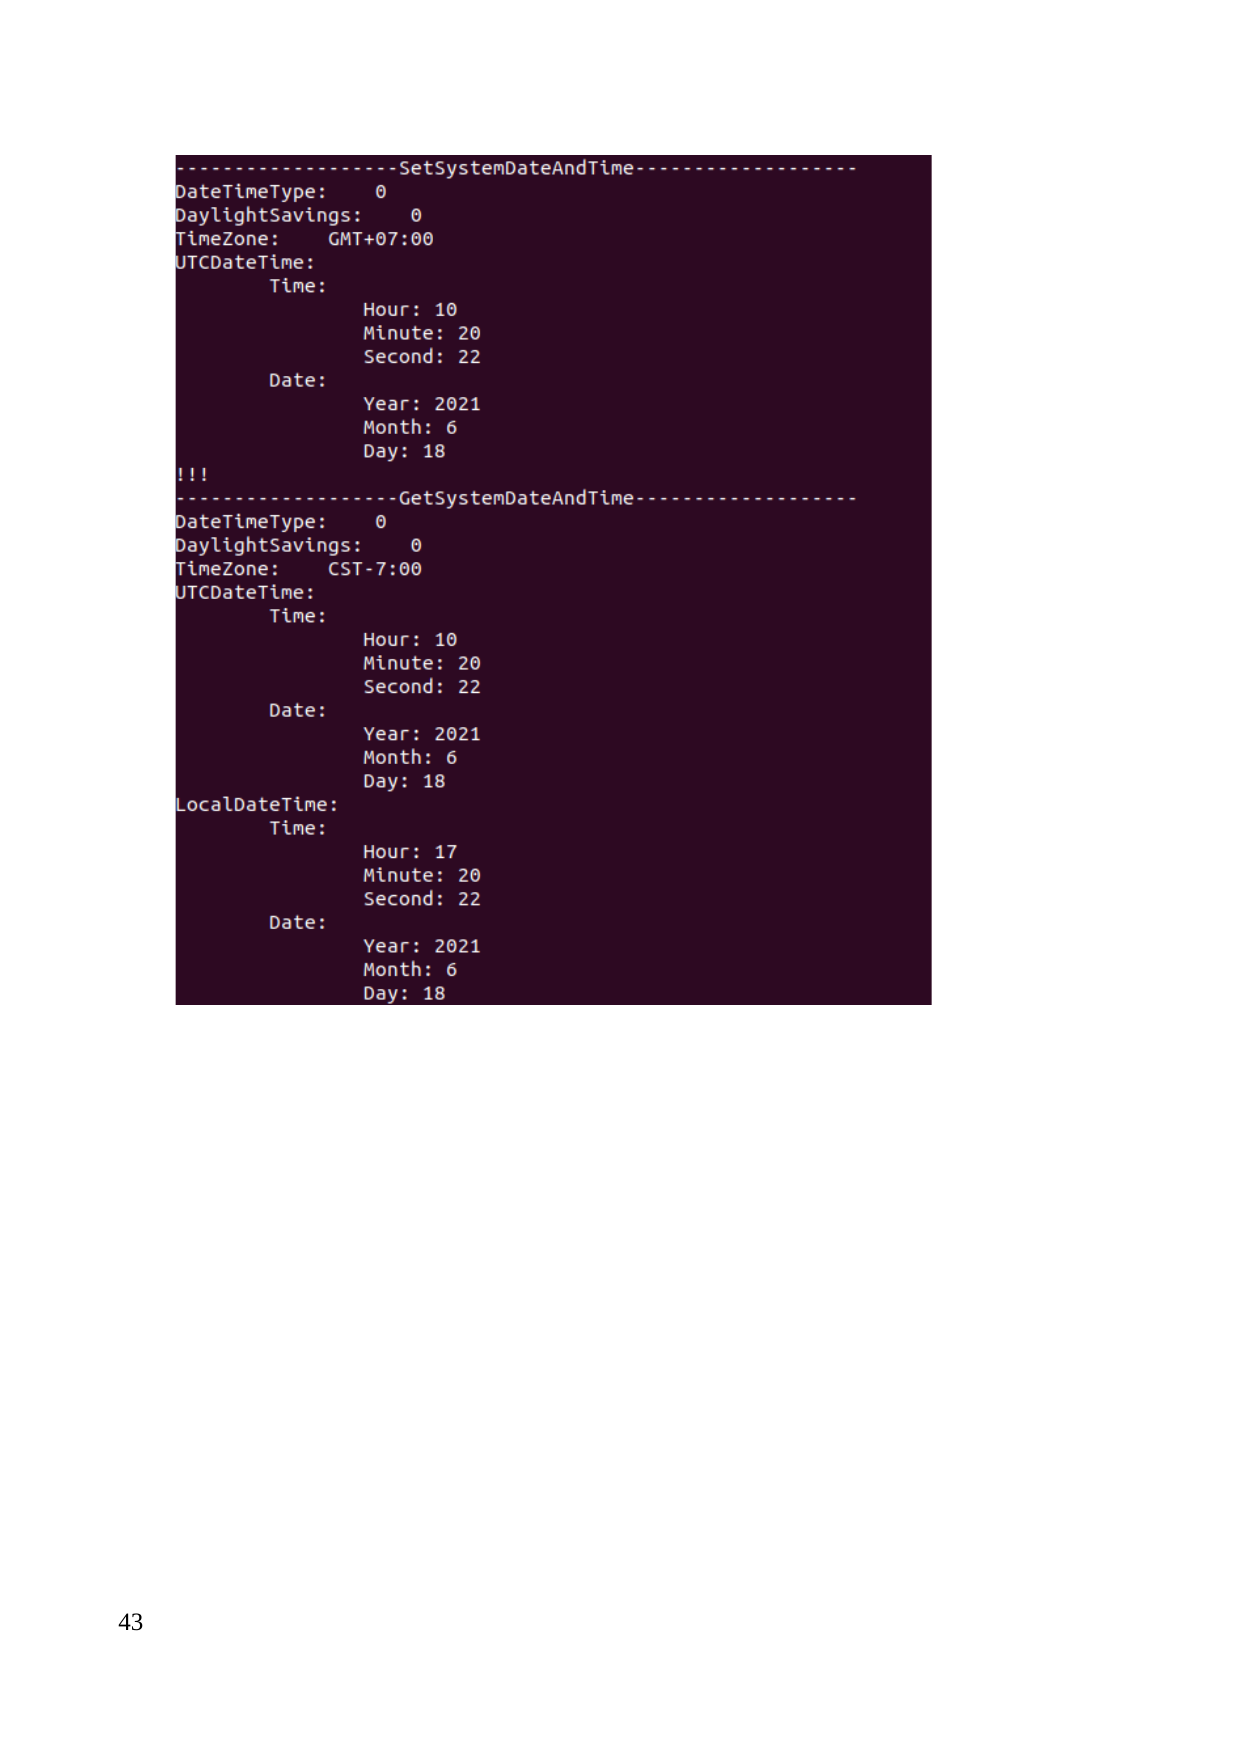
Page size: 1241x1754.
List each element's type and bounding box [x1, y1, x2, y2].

picture [175, 155, 932, 1005]
